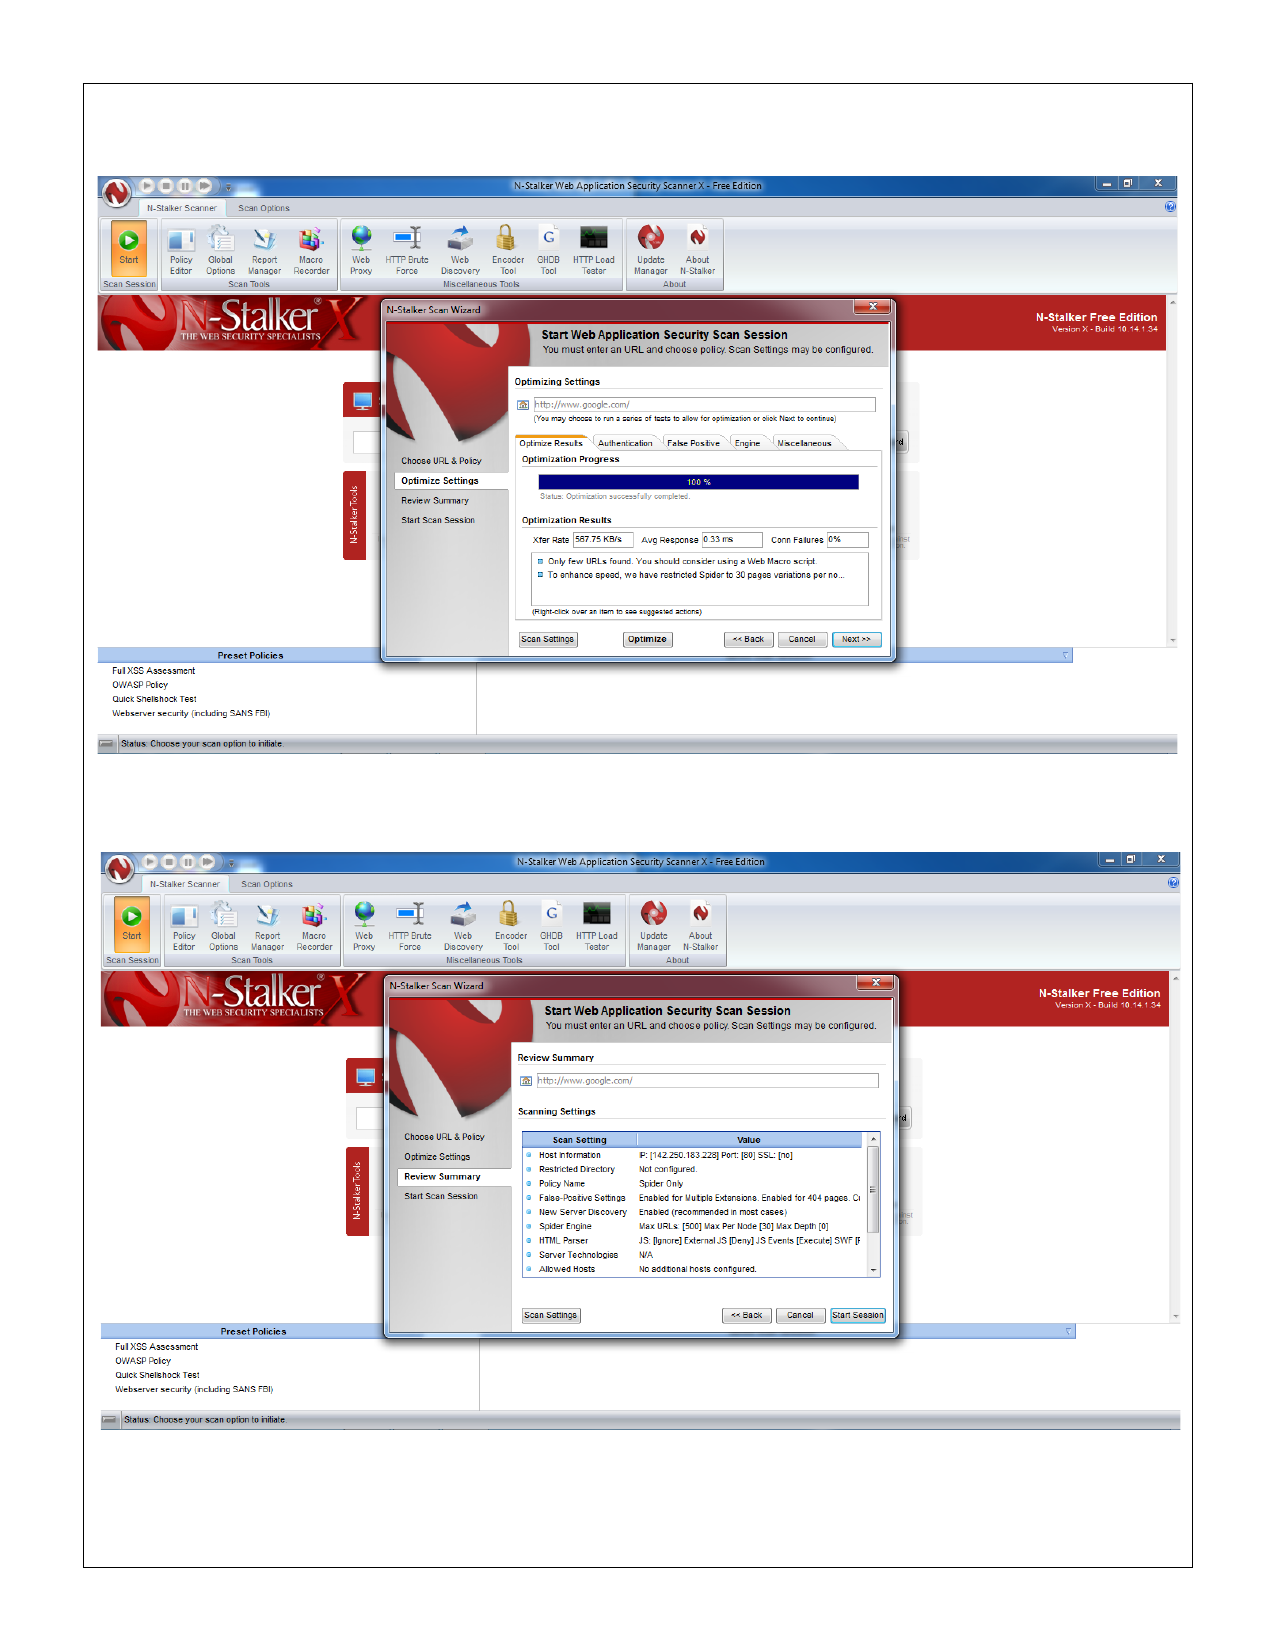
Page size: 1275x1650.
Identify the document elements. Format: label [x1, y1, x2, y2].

picture [100, 852, 1181, 1430]
picture [97, 176, 1178, 754]
